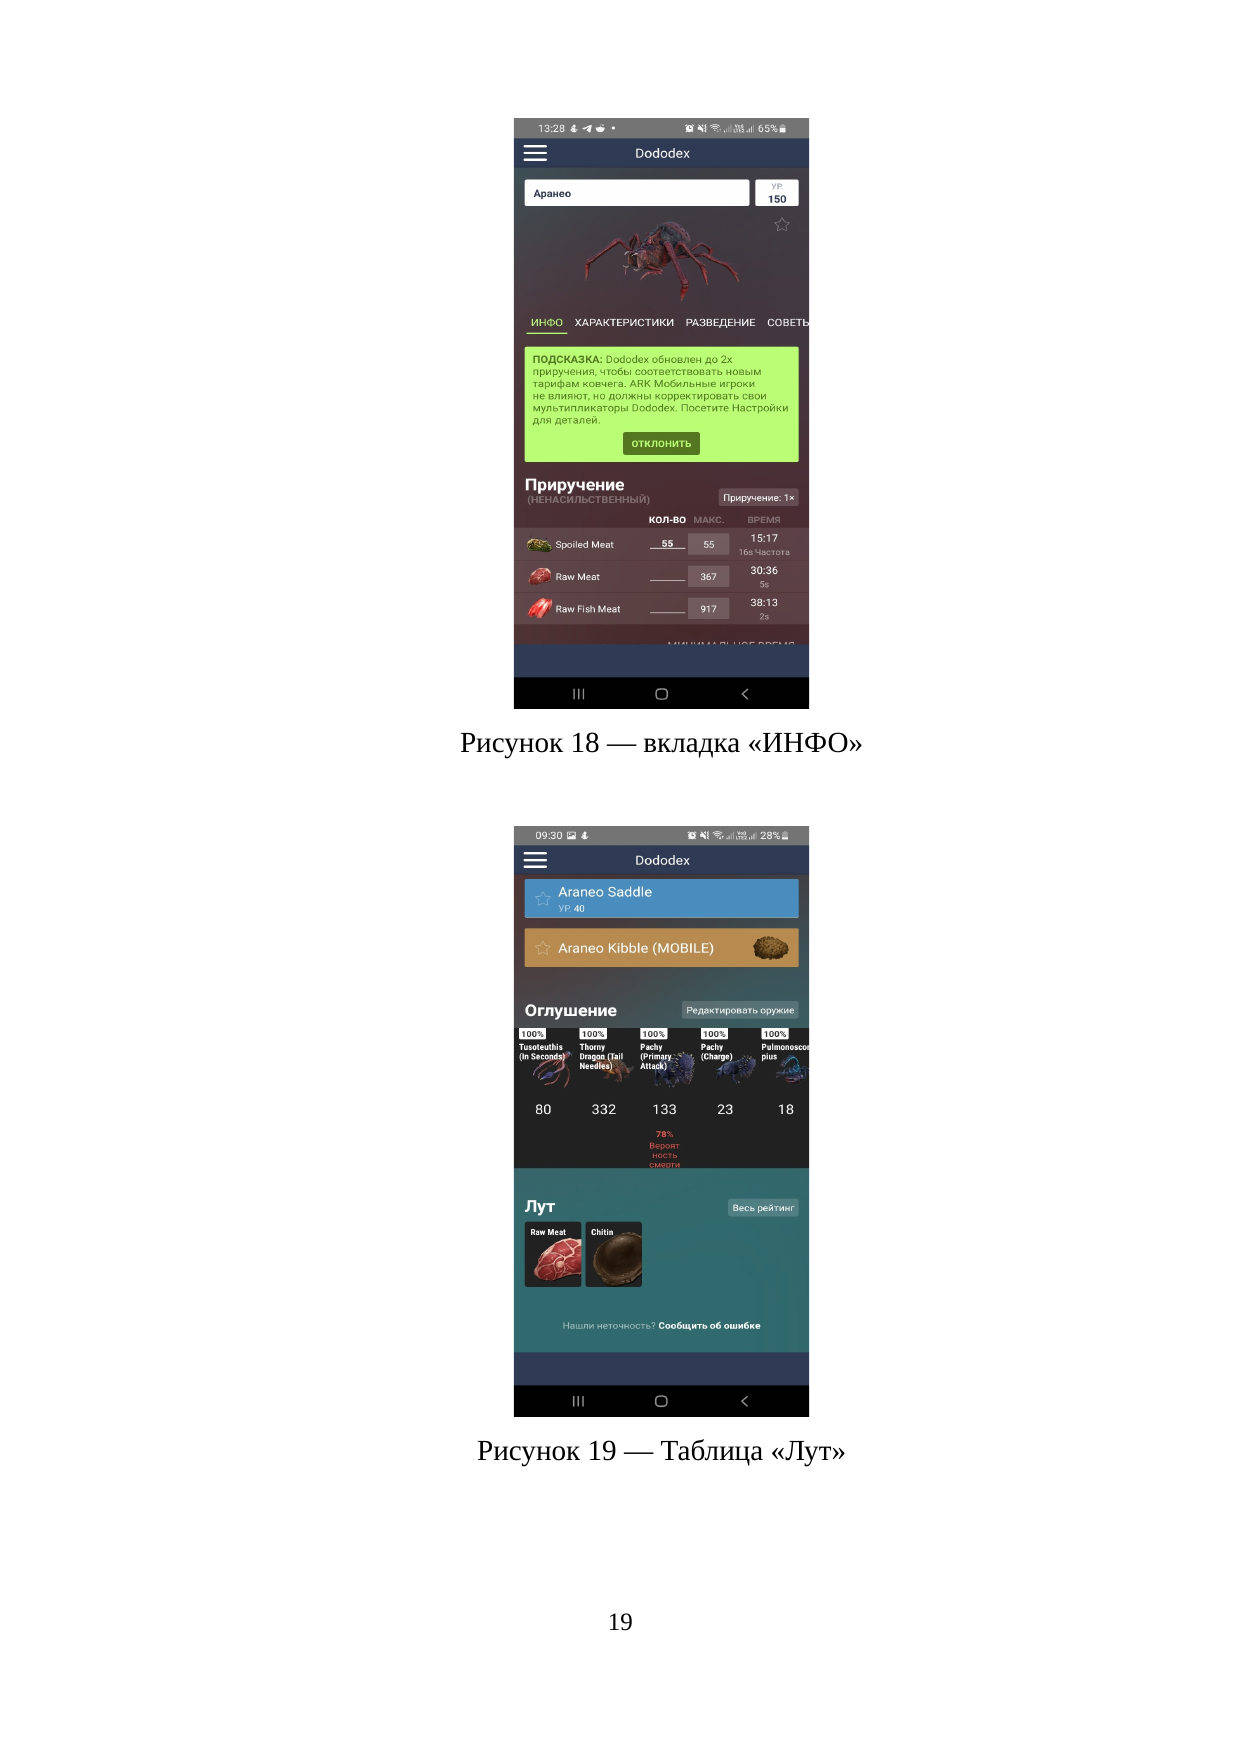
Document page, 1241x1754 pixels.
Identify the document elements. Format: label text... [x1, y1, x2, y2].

picture [513, 118, 810, 709]
list Рисунок 18 — вкладка «ИНФО» [201, 725, 1122, 759]
list Рисунок 19 — Таблица «Лут» [201, 1433, 1122, 1467]
picture [513, 826, 810, 1417]
